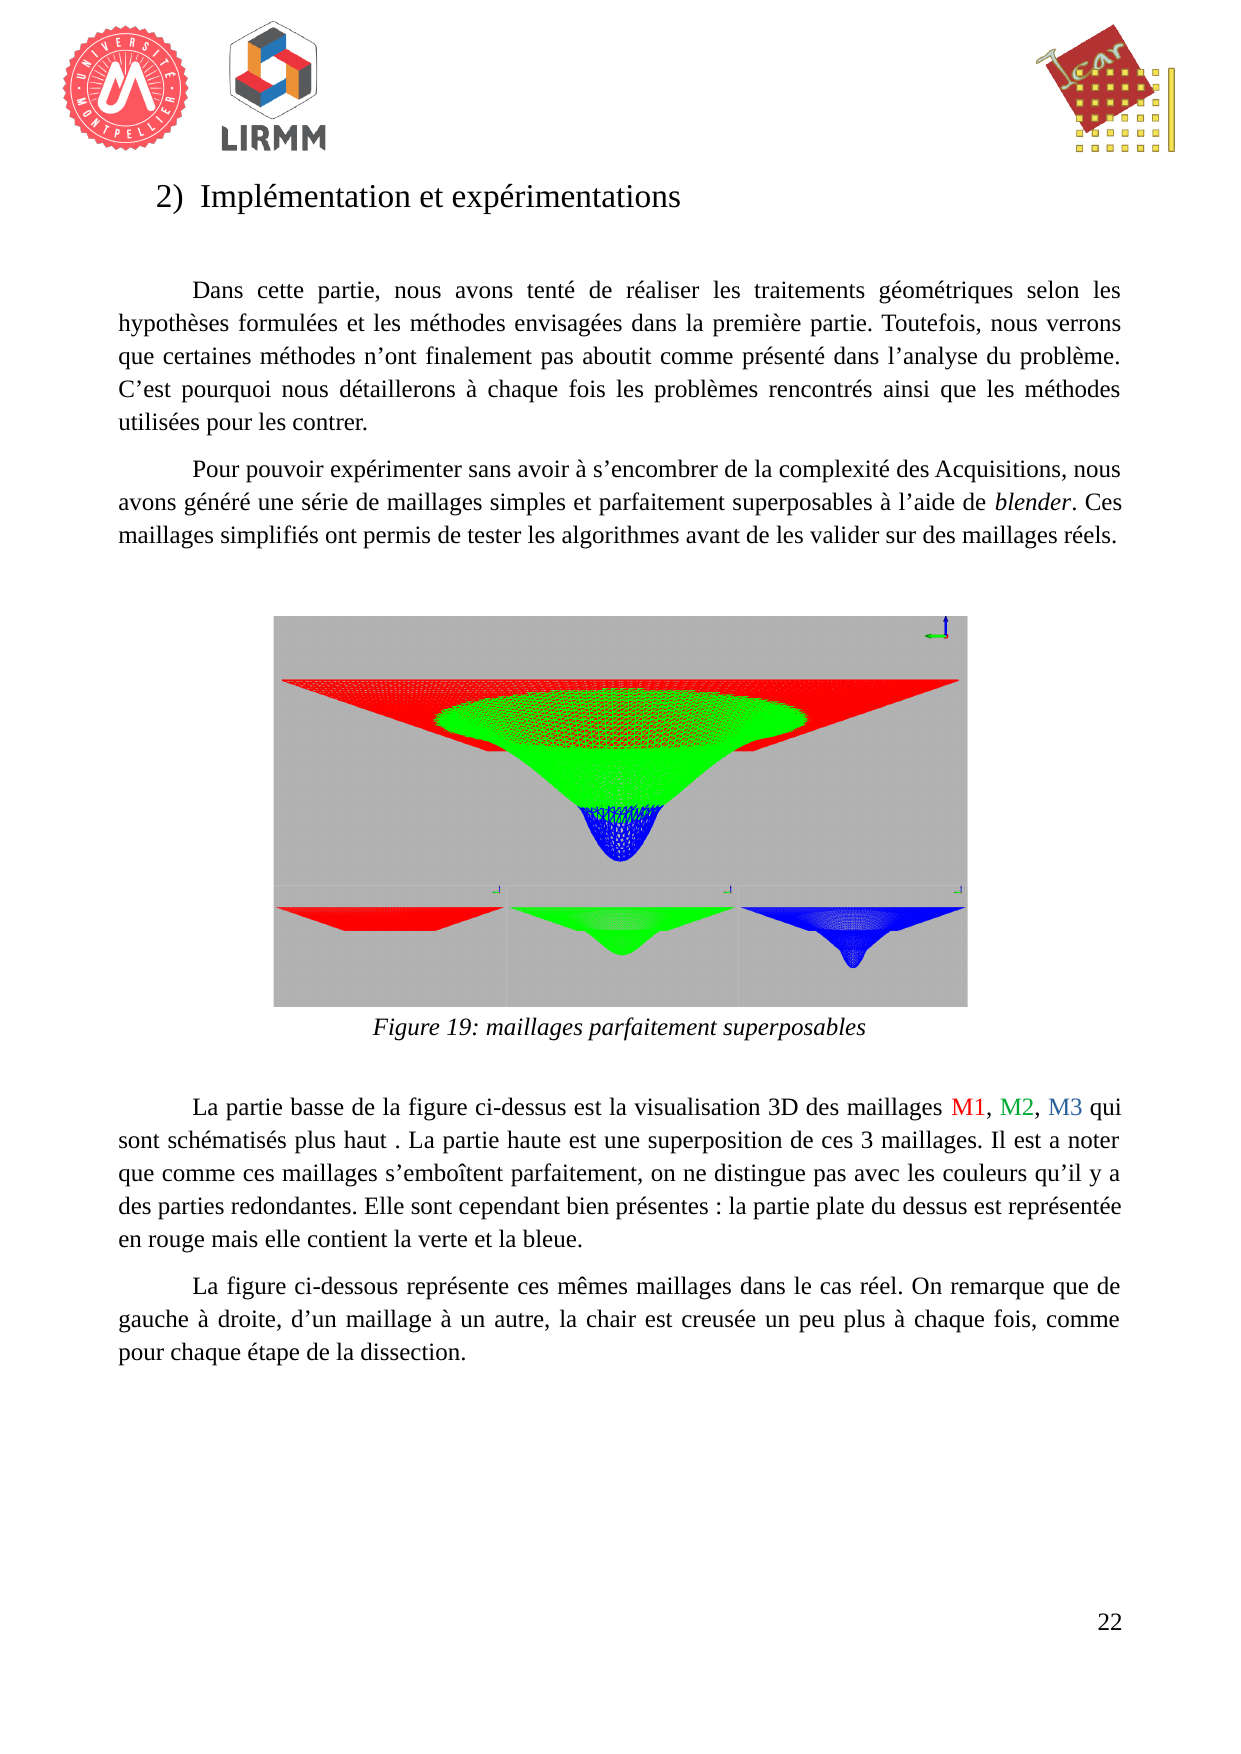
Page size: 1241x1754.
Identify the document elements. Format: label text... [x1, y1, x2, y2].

text Dans cette partie, nous avons tenté de réaliser les traitements géométriques selon les hypothèses formulées et les méthodes envisagées dans la première partie. Toutefois, nous verrons que certaines méthodes n’ont finalement pas aboutit comme présenté dans l’analyse du problème. C’est pourquoi nous détaillerons à chaque fois les problèmes rencontrés ainsi que les méthodes utilisées pour les contrer. [118, 275, 1122, 436]
text La figure ci-dessous représente ces mêmes maillages dans le cas réel. On remarque que de gauche à droite, d’un maillage à un autre, la chair est creusée un peu plus à chaque fois, comme pour chaque étape de la dissection. [118, 1271, 1122, 1366]
picture [273, 616, 968, 1007]
picture [1025, 6, 1177, 154]
subtitle 2) Implémentation et expérimentations [156, 176, 1122, 215]
picture [203, 16, 343, 155]
text Pour pouvoir expérimenter sans avoir à s’encombrer de la complexité des Acquisitions, nous avons généré une série de maillages simples et parfaitement superposables à l’aide de blender. Ces maillages simplifiés ont permis de tester les algorithmes avant de les valider sur des maillages réels. [118, 454, 1122, 549]
text Figure 19: maillages parfaitement superposables [273, 1007, 967, 1041]
picture [57, 13, 201, 156]
text La partie basse de la figure ci-dessus est la visualisation 3D des maillages M1, M2, M3 qui sont schématisés plus haut . La partie haute est une superposition de ces 3 maillages. Il est a noter que comme ces maillages s’emboîtent parfaitement, on ne distingue pas avec les couleurs qu’il y a des parties redondantes. Elle sont cependant bien présentes : la partie plate du dessus est représentée en rouge mais elle contient la verte et la bleue. [118, 1092, 1122, 1253]
